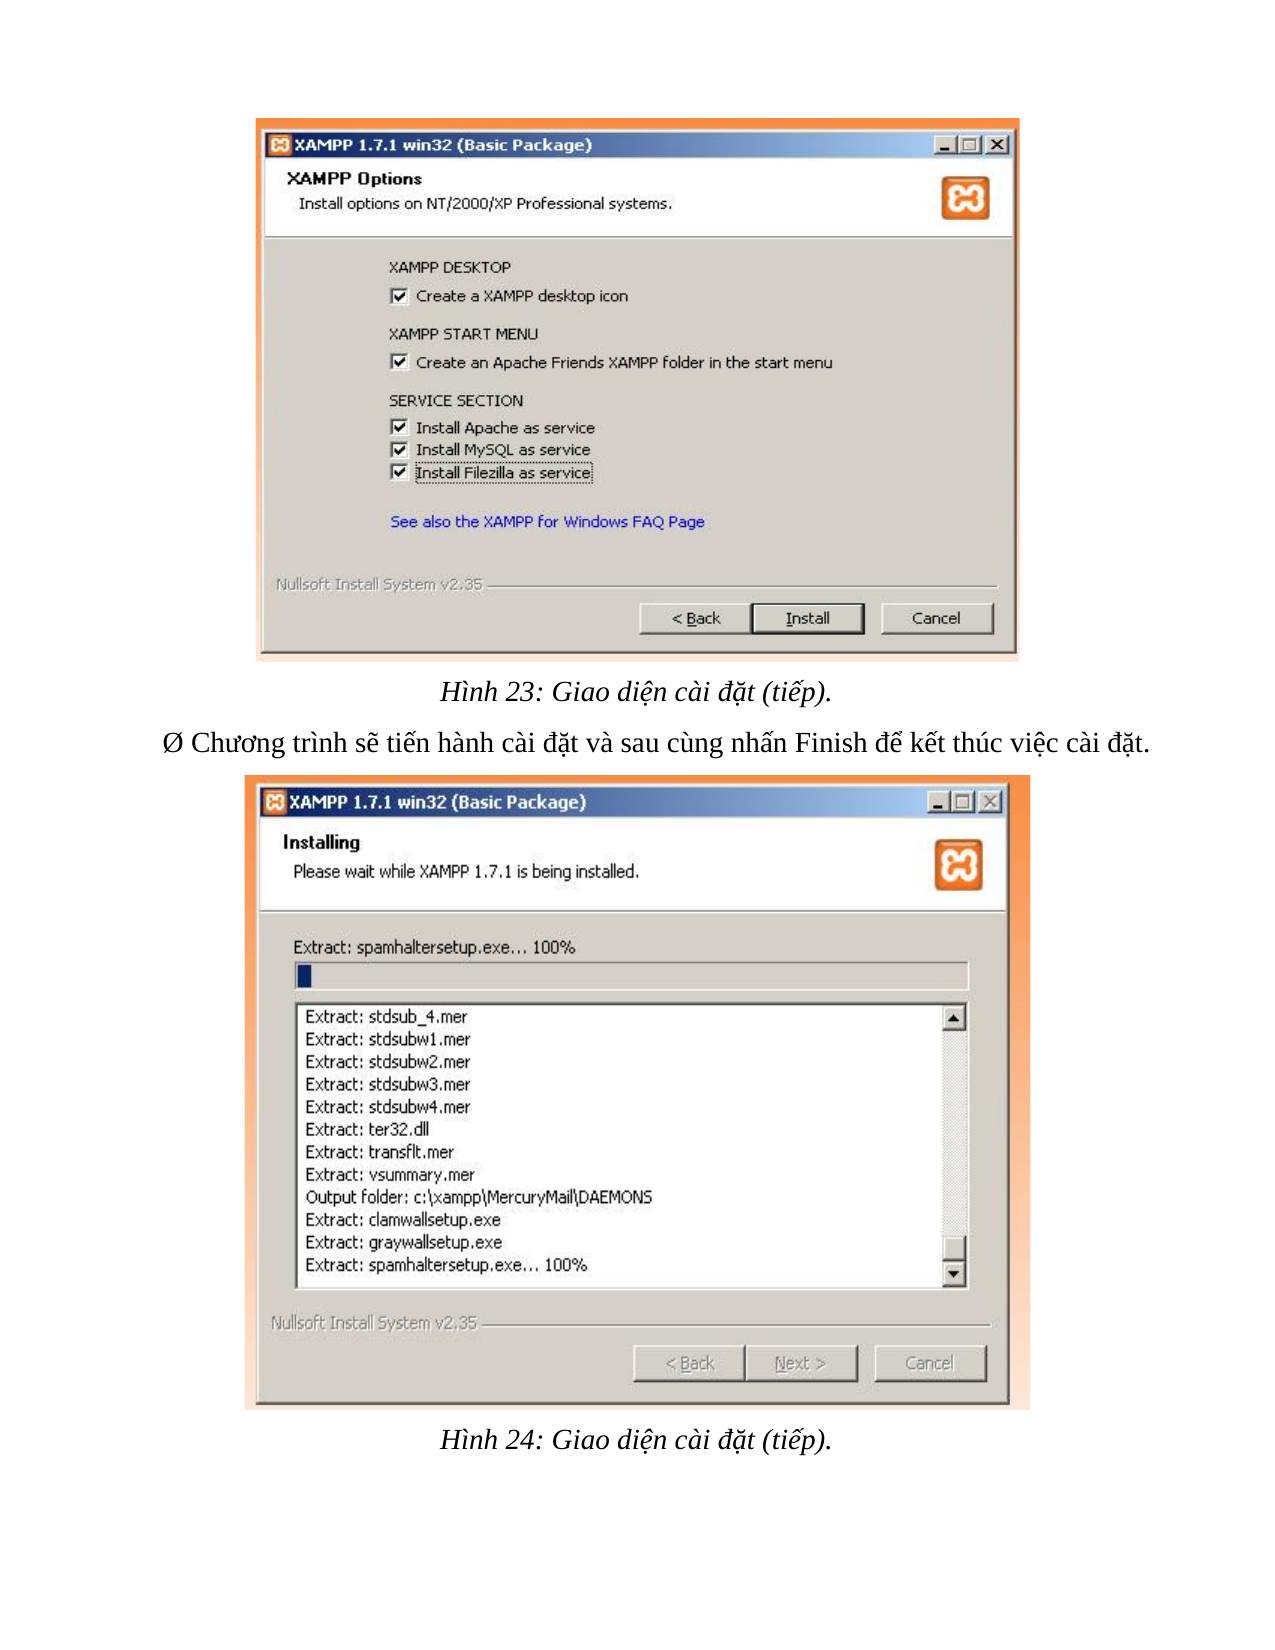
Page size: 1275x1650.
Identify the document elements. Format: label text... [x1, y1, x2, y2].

text Ø Chương trình sẽ tiến hành cài đặt và sau cùng nhấn Finish để kết thúc việc cài đặt. [118, 725, 1157, 759]
text Hình 24: Giao diện cài đặt (tiếp). [118, 1422, 1157, 1456]
text Hình 23: Giao diện cài đặt (tiếp). [118, 674, 1157, 708]
